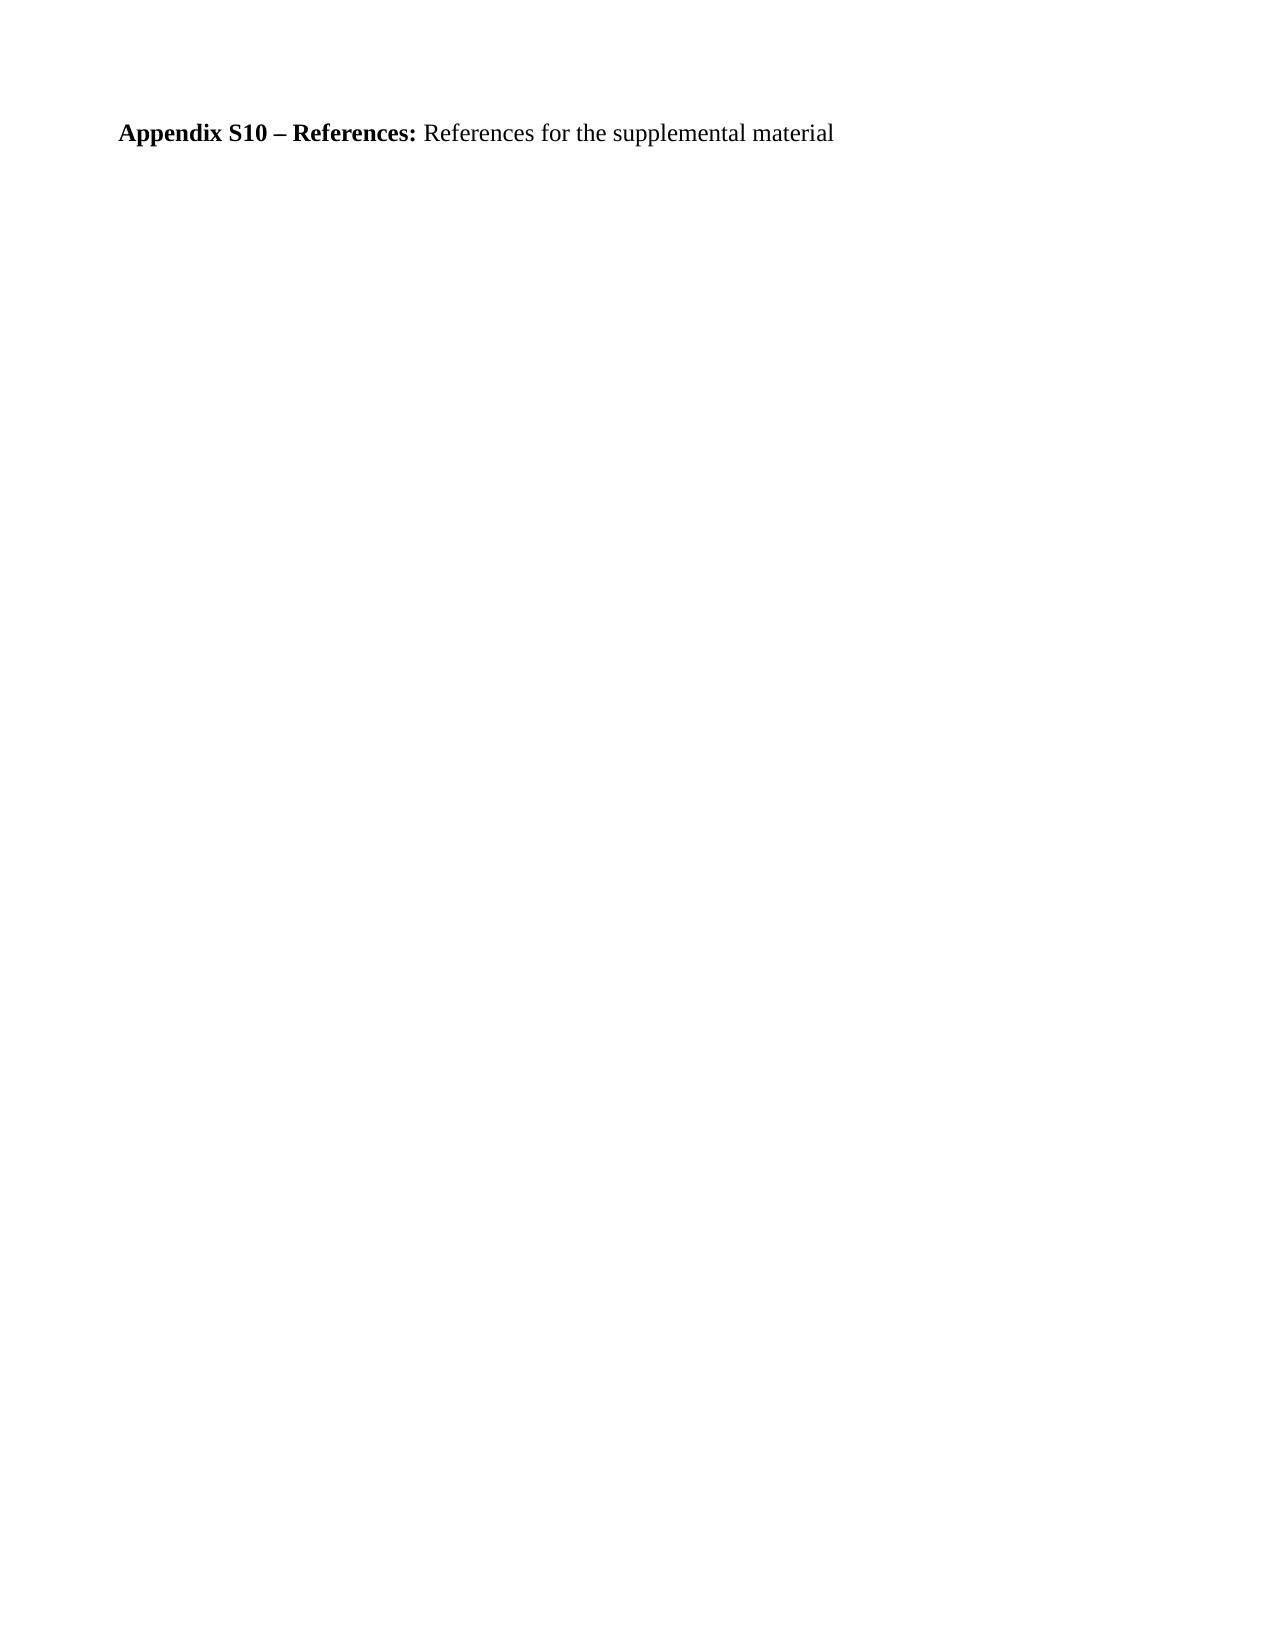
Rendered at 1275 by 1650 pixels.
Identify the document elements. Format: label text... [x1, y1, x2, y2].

text Appendix S10 – References: References for the supplemental material [118, 118, 1157, 147]
